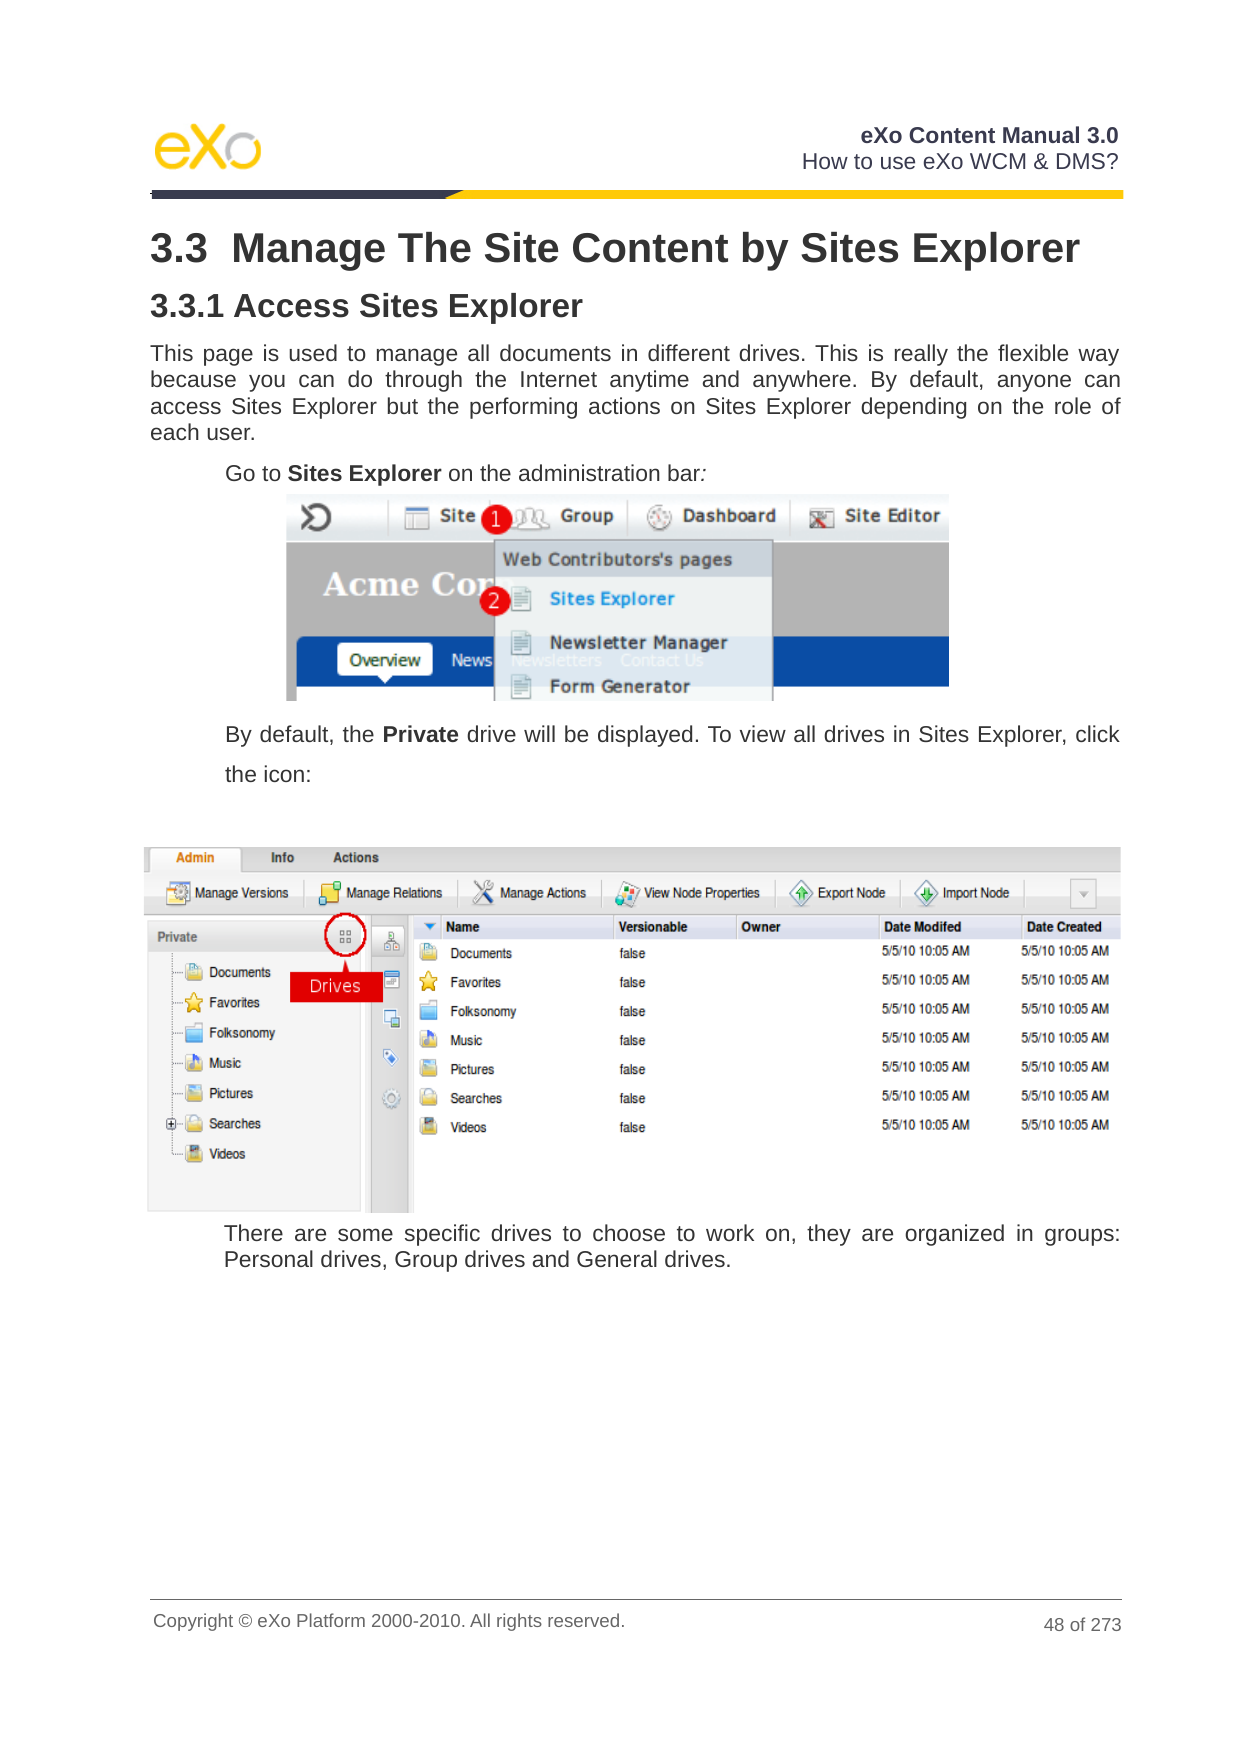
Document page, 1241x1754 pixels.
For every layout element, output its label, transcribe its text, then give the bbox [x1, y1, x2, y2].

text This page is used to manage all documents in different drives. This is really the flexible way because you can do through the Internet anytime and anywhere. By default, anyone can access Sites Explorer but the performing actions on Sites Explorer depending on the role of each user. [150, 340, 1122, 445]
picture [155, 123, 262, 170]
list Go to Sites Explorer on the administration bar: [187, 460, 1122, 487]
list By default, the Private drive will be displayed. To view all drives in Sites Explorer, click the icon: [187, 494, 1122, 787]
picture [143, 847, 1121, 1213]
text There are some specific drives to choose to work on, they are organized in groups: Personal drives, Group drives and General drives. [223, 855, 1122, 1273]
picture [151, 190, 1124, 199]
subtitle Manage The Site Content by Sites Explorer [150, 223, 1122, 271]
picture [286, 494, 949, 701]
subtitle Access Sites Explorer [150, 286, 1122, 325]
